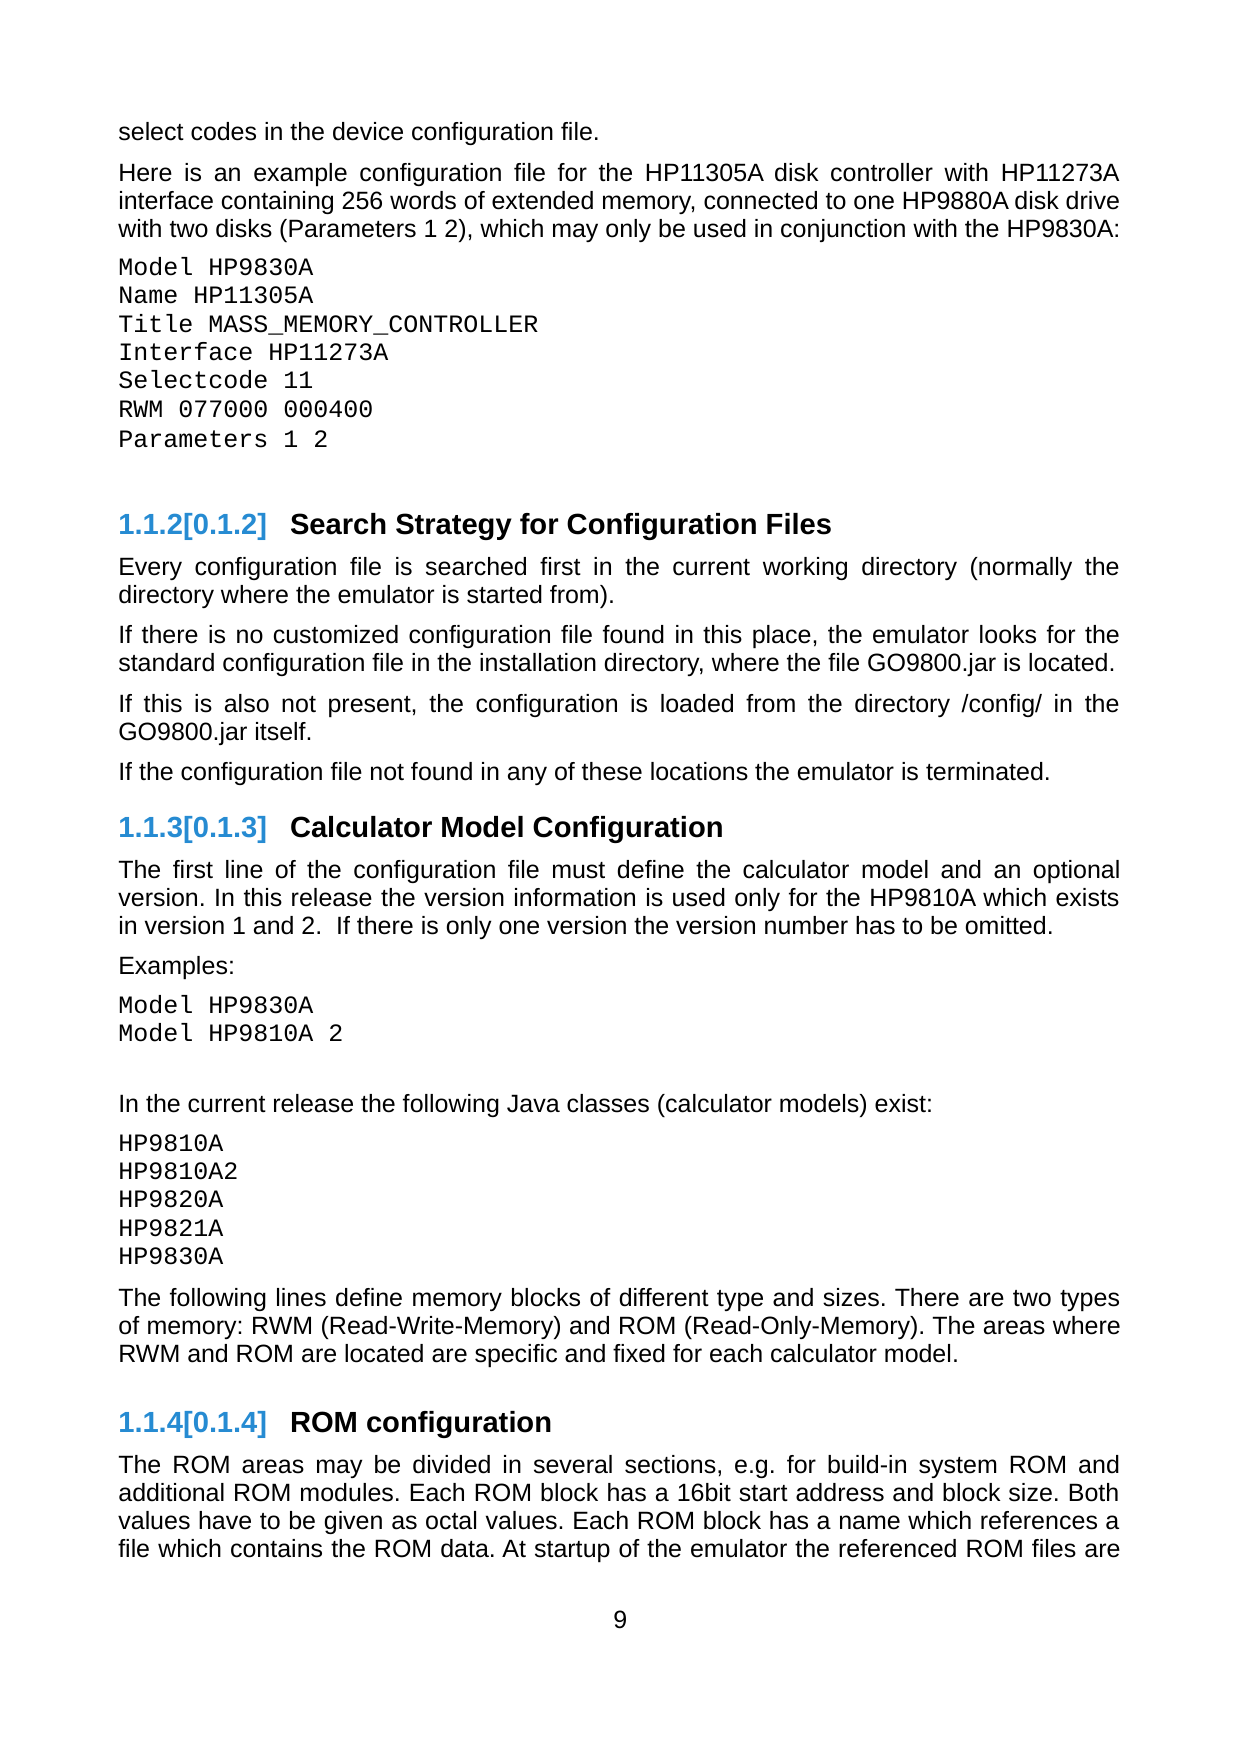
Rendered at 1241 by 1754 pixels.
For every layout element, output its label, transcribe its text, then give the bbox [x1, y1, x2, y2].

text Selectcode 11 [118, 368, 1122, 396]
text If the configuration file not found in any of these locations the emulator is terminated. [118, 758, 1122, 786]
text Parameters 1 2 [118, 425, 1122, 455]
text In the current release the following Java classes (calculator models) exist: [118, 1090, 1122, 1118]
text Name HP11305A [118, 283, 1122, 311]
text Title MASS_MEMORY_CONTROLLER [118, 311, 1122, 340]
text RWM 077000 000400 [118, 396, 1122, 425]
subtitle ROM configuration [118, 1406, 1122, 1438]
text The first line of the configuration file must define the calculator model and an optional version. In this release the version information is used only for the HP9810A which exists in version 1 and 2. If there is only one version the version number has to be omitted. [118, 856, 1122, 940]
text Every configuration file is searched first in the current working directory (normally the directory where the emulator is started from). [118, 553, 1122, 609]
text Model HP9830A [118, 993, 1122, 1021]
text If there is no customized configuration file found in this place, the emulator looks for the standard configuration file in the installation directory, where the file GO9800.jar is located. [118, 621, 1122, 677]
text Interface HP11273A [118, 340, 1122, 368]
text If this is also not present, the configuration is loaded from the directory /config/ in the GO9800.jar itself. [118, 689, 1122, 745]
text The ROM areas may be divided in several sections, e.g. for build-in system ROM and additional ROM modules. Each ROM block has a 16bit start address and block size. Both values have to be given as octal values. Each ROM block has a name which references a file which contains the ROM data. At startup of the emulator the referenced ROM files are [118, 1451, 1122, 1562]
text Examples: [118, 952, 1122, 980]
text Model HP9810A 2 [118, 1021, 1122, 1049]
text Here is an example configuration file for the HP11305A disk controller with HP11273A interface containing 256 words of extended memory, connected to one HP9880A disk drive with two disks (Parameters 1 2), which may only be used in conjunction with the HP9830A: [118, 158, 1122, 242]
text Model HP9830A [118, 255, 1122, 283]
text HP9810A HP9810A2 HP9820A HP9821A HP9830A [118, 1130, 1122, 1272]
subtitle Calculator Model Configuration [118, 811, 1122, 843]
text The following lines define memory blocks of different type and sizes. There are two types of memory: RWM (Read-Write-Memory) and ROM (Read-Only-Memory). The areas where RWM and ROM are located are specific and fixed for each calculator model. [118, 1284, 1122, 1368]
subtitle Search Strategy for Configuration Files [118, 508, 1122, 540]
text select codes in the device configuration file. [118, 118, 1122, 146]
